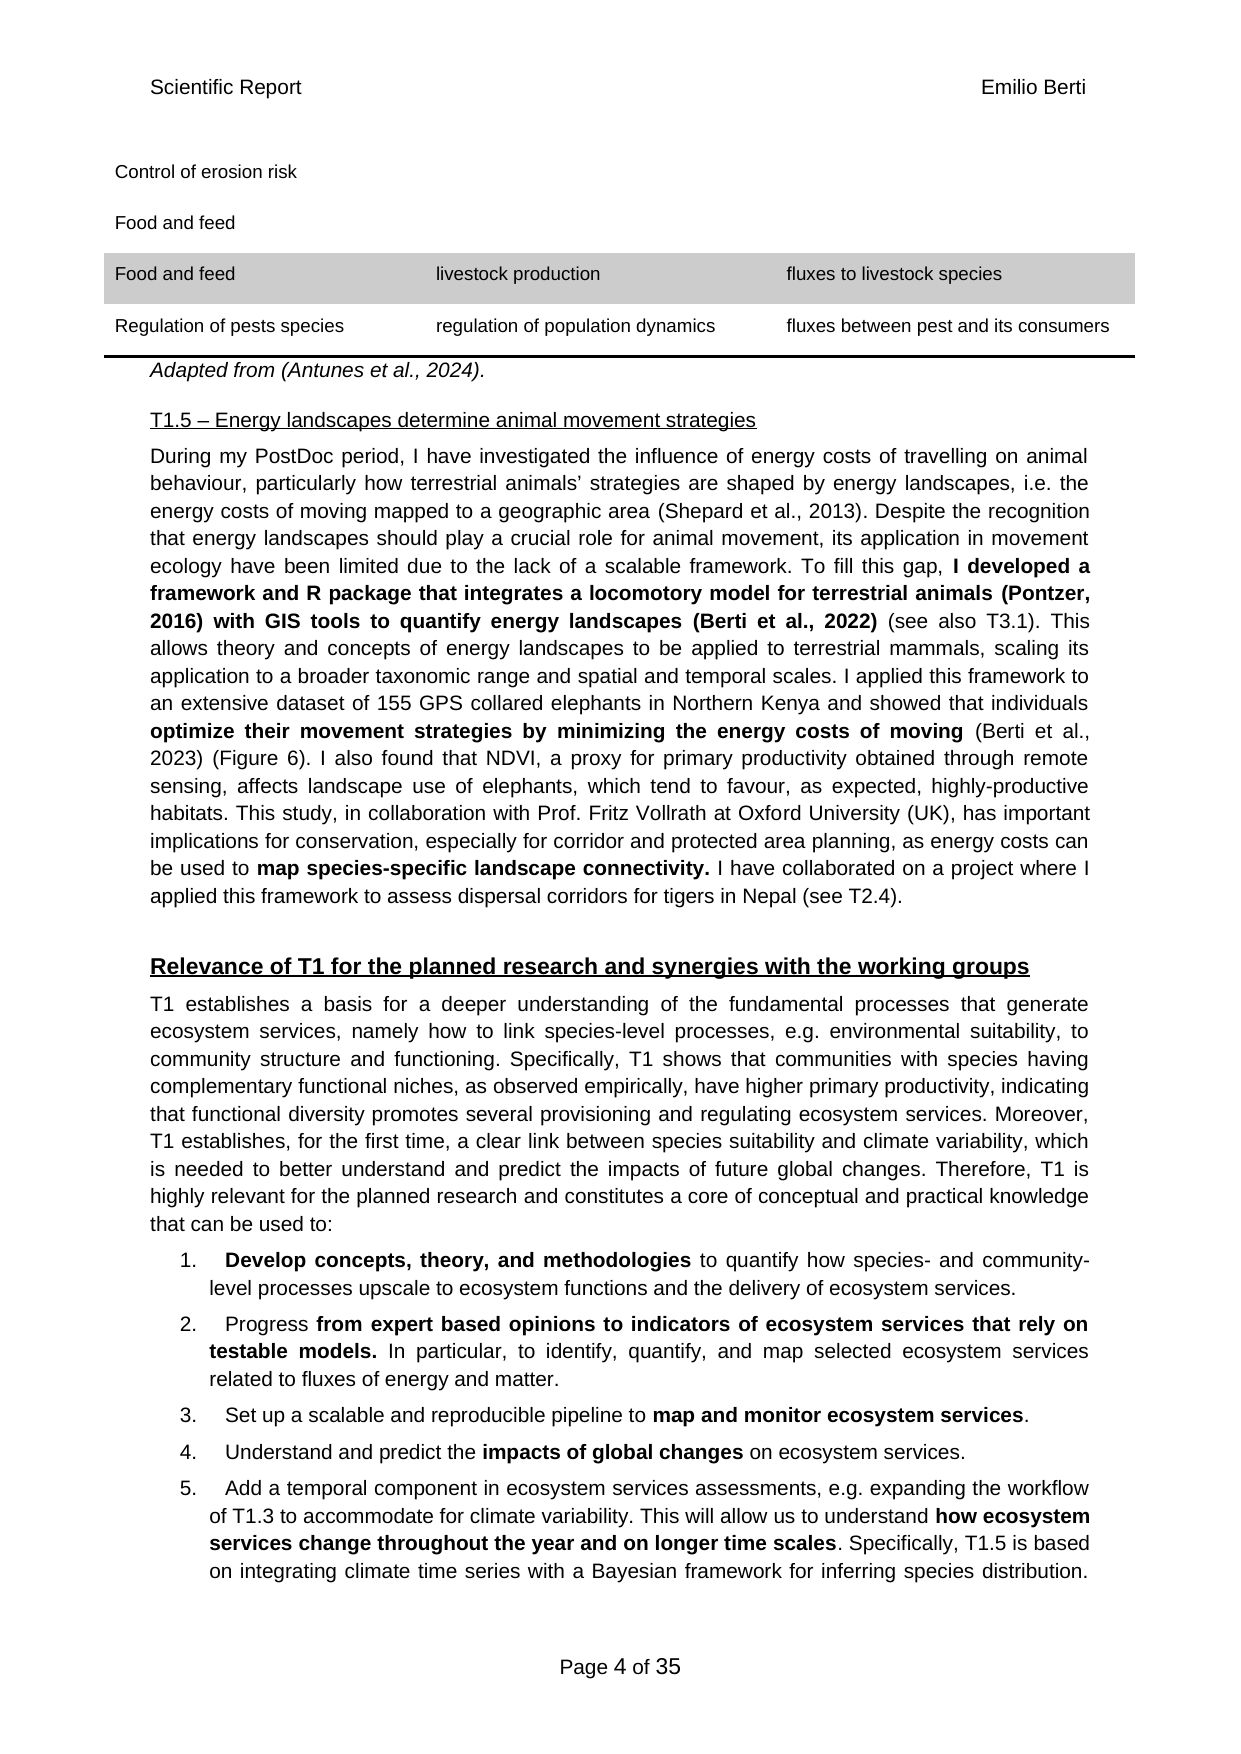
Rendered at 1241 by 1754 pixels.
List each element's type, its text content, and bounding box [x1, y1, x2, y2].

table_cell Regulation of pests species [104, 304, 425, 355]
table_cell Food and feed [104, 253, 425, 304]
list Understand and predict the impacts of global changes on ecosystem services. [179, 1440, 1090, 1464]
table_cell Control of erosion risk [104, 150, 425, 201]
table_cell fluxes between pest and its consumers [776, 304, 1135, 355]
text T1 establishes a basis for a deeper understanding of the fundamental processes that generate ecosystem services, namely how to link species-level processes, e.g. environmental suitability, to community structure and functioning. Specifically, T1 shows that communities with species having complementary functional niches, as observed empirically, have higher primary productivity, indicating that functional diversity promotes several provisioning and regulating ecosystem services. Moreover, T1 establishes, for the first time, a clear link between species suitability and climate variability, which is needed to better understand and predict the impacts of future global changes. Therefore, T1 is highly relevant for the planned research and constitutes a core of conceptual and practical knowledge that can be used to: [150, 991, 1090, 1235]
list Develop concepts, theory, and methodologies to quantify how species- and community-level processes upscale to ecosystem functions and the delivery of ecosystem services. [179, 1248, 1090, 1299]
text During my PostDoc period, I have investigated the influence of energy costs of travelling on animal behaviour, particularly how terrestrial animals’ strategies are shaped by energy landscapes, i.e. the energy costs of moving mapped to a geographic area (Shepard et al., 2013). Despite the recognition that energy landscapes should play a crucial role for animal movement, its application in movement ecology have been limited due to the lack of a scalable framework. To fill this gap, I developed a framework and R package that integrates a locomotory model for terrestrial animals (Pontzer, 2016) with GIS tools to quantify energy landscapes (Berti et al., 2022) (see also T3.1). This allows theory and concepts of energy landscapes to be applied to terrestrial mammals, scaling its application to a broader taxonomic range and spatial and temporal scales. I applied this framework to an extensive dataset of 155 GPS collared elephants in Northern Kenya and showed that individuals optimize their movement strategies by minimizing the energy costs of moving (Berti et al., 2023) (Figure 6). I also found that NDVI, a proxy for primary productivity obtained through remote sensing, affects landscape use of elephants, which tend to favour, as expected, highly-productive habitats. This study, in collaboration with Prof. Fritz Vollrath at Oxford University (UK), has important implications for conservation, especially for corridor and protected area planning, as energy costs can be used to map species-specific landscape connectivity. I have collaborated on a project where I applied this framework to assess dispersal corridors for tigers in Nepal (see T2.4). [150, 443, 1090, 907]
table_cell regulation of population dynamics [425, 304, 776, 355]
subtitle T1.5 – Energy landscapes determine animal movement strategies [150, 407, 1090, 431]
text Adapted from (Antunes et al., 2024). [150, 358, 1090, 381]
table_cell [425, 150, 776, 253]
list Set up a scalable and reproducible pipeline to map and monitor ecosystem services. [179, 1403, 1090, 1427]
list Add a temporal component in ecosystem services assessments, e.g. expanding the workflow of T1.3 to accommodate for climate variability. This will allow us to understand how ecosystem services change throughout the year and on longer time scales. Specifically, T1.5 is based on integrating climate time series with a Bayesian framework for inferring species distribution. [179, 1476, 1090, 1583]
subtitle Relevance of T1 for the planned research and synergies with the working groups [150, 953, 1090, 979]
list Progress from expert based opinions to indicators of ecosystem services that rely on testable models. In particular, to identify, quantify, and map selected ecosystem services related to fluxes of energy and matter. [179, 1312, 1090, 1391]
table_cell Food and feed [104, 201, 425, 253]
table_cell livestock production [425, 253, 776, 304]
table_cell fluxes to livestock species [776, 253, 1135, 304]
table_cell [776, 150, 1135, 253]
